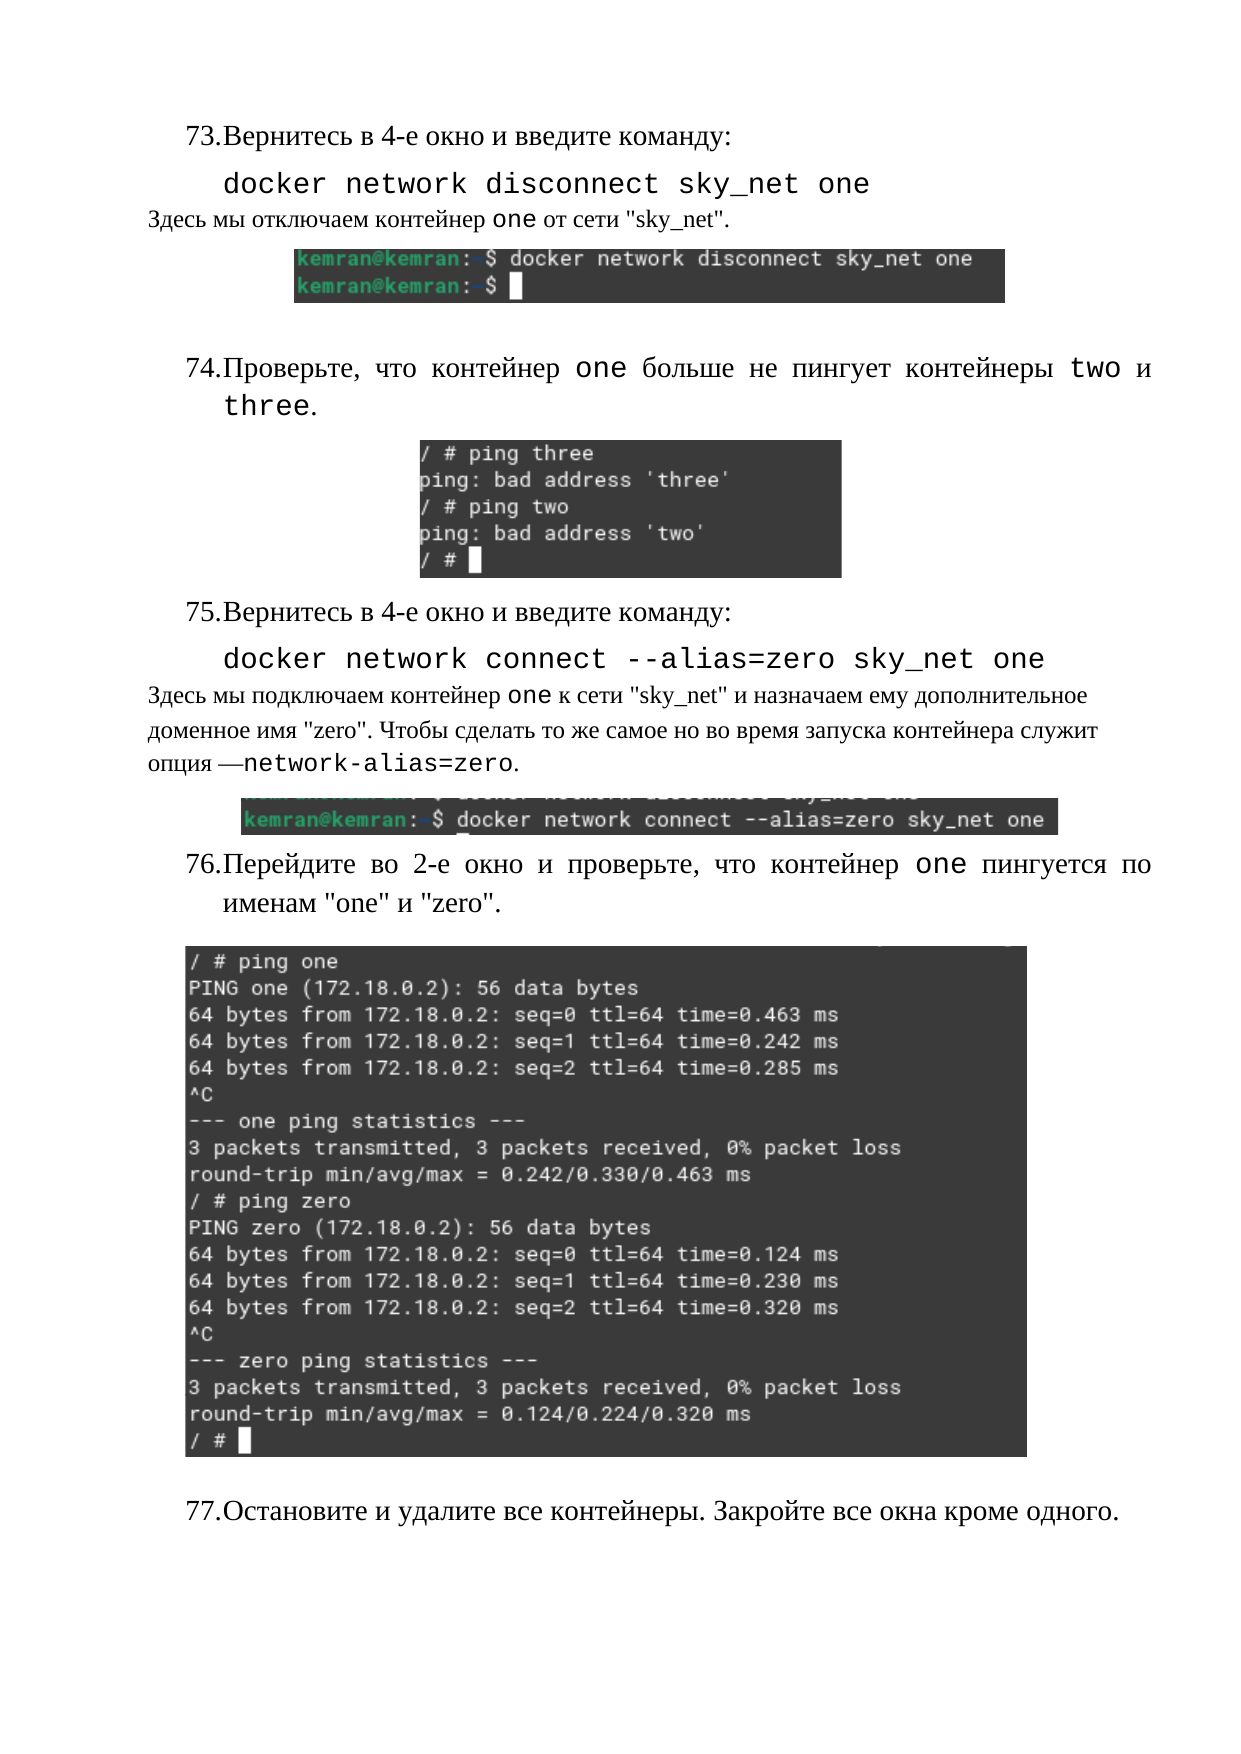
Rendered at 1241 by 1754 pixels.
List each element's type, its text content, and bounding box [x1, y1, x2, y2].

list Вернитесь в 4-е окно и введите команду: [185, 594, 1152, 627]
text Здесь мы подключаем контейнер one к сети "sky_net" и назначаем ему дополнительное доменное имя "zero". Чтобы сделать то же самое но во время запуска контейнера служит опция —network-alias=zero. [148, 680, 1152, 779]
picture [184, 946, 1027, 1457]
picture [419, 440, 842, 578]
list Остановите и удалите все контейнеры. Закройте все окна кроме одного. [185, 1493, 1152, 1527]
list docker network connect --alias=zero sky_net one [185, 645, 1152, 678]
picture [294, 249, 1005, 303]
picture [241, 798, 1059, 835]
list Проверьте, что контейнер one больше не пингует контейнеры two и three. [185, 350, 1152, 424]
list Вернитесь в 4-е окно и введите команду: [185, 118, 1152, 152]
text Здесь мы отключаем контейнер one от сети "sky_net". [148, 204, 1152, 235]
list docker network disconnect sky_net one [185, 169, 1152, 202]
list Перейдите во 2-е окно и проверьте, что контейнер one пингуется по именам "one" и "zero". [185, 846, 1152, 918]
